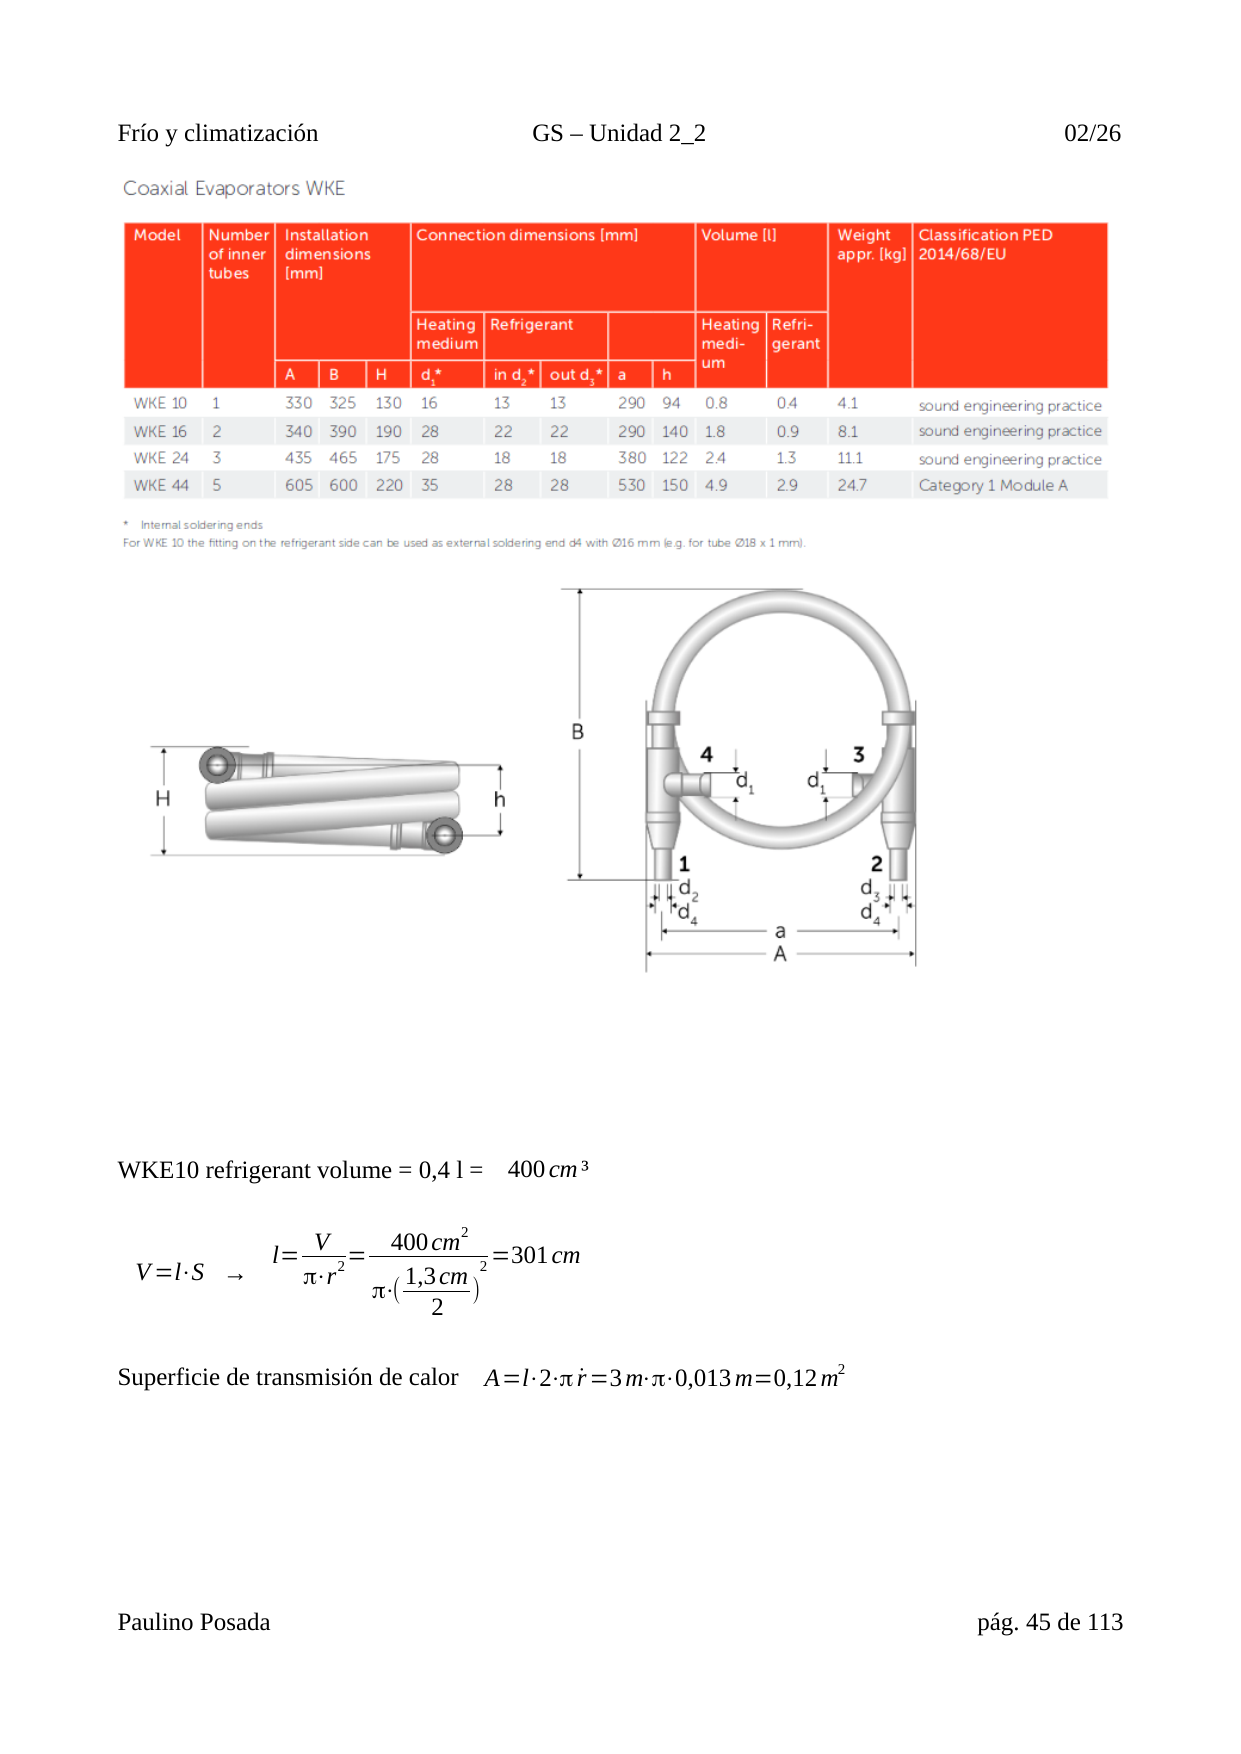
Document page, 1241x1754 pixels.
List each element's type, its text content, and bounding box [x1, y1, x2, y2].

text → [117, 1223, 1123, 1321]
text WKE10 refrigerant volume = 0,4 l = [117, 1155, 1123, 1184]
text Superficie de transmisión de calor [117, 1360, 1123, 1392]
picture [117, 176, 1124, 981]
